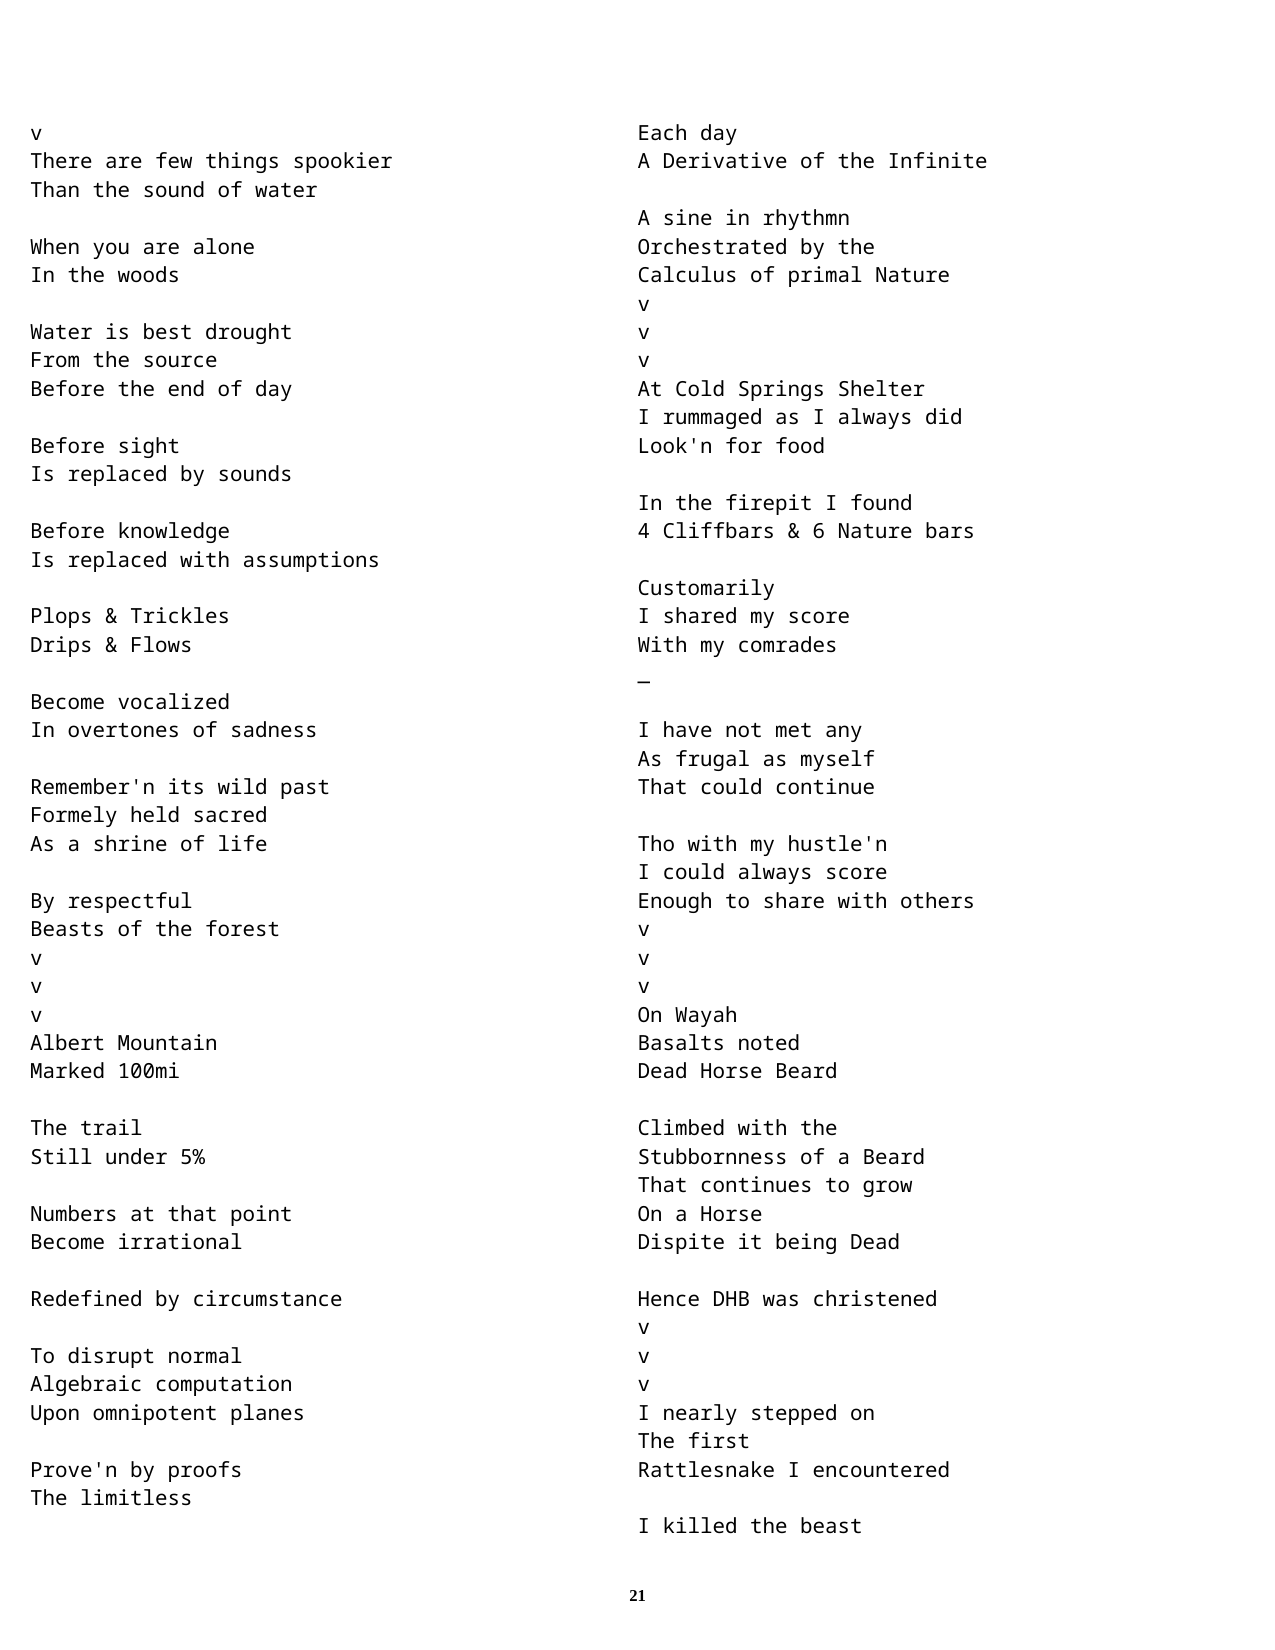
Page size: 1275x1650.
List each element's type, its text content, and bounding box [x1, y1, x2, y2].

text Look'n for food [637, 431, 1245, 459]
text A Derivative of the Infinite [637, 147, 1245, 175]
text With my comrades [637, 630, 1245, 658]
text I rummaged as I always did [637, 402, 1245, 431]
text I could always score [637, 857, 1245, 886]
text v [637, 289, 1245, 317]
text I shared my score [637, 602, 1245, 630]
text Upon omnipotent planes [30, 1398, 637, 1426]
text v [30, 1000, 637, 1028]
text v [30, 971, 637, 1000]
text v [30, 118, 637, 147]
text Than the sound of water [30, 175, 637, 203]
text Calculus of primal Nature [637, 260, 1245, 289]
text Plops & Trickles [30, 602, 637, 630]
text When you are alone [30, 232, 637, 260]
text As a shrine of life [30, 829, 637, 857]
text The first [637, 1426, 1245, 1455]
text _ [637, 658, 1245, 687]
text Dead Horse Beard [637, 1057, 1245, 1085]
text A sine in rhythmn [637, 203, 1245, 232]
text Tho with my hustle'n [637, 829, 1245, 857]
text That continues to grow [637, 1170, 1245, 1199]
text The trail [30, 1113, 637, 1142]
text Basalts noted [637, 1028, 1245, 1057]
text On a Horse [637, 1199, 1245, 1227]
text Before sight [30, 431, 637, 459]
text v [637, 914, 1245, 943]
text To disrupt normal [30, 1341, 637, 1369]
text Drips & Flows [30, 630, 637, 658]
text v [637, 971, 1245, 1000]
text Climbed with the [637, 1113, 1245, 1142]
text Water is best drought [30, 317, 637, 346]
text Beasts of the forest [30, 914, 637, 943]
text Before the end of day [30, 374, 637, 402]
text Rattlesnake I encountered [637, 1455, 1245, 1483]
text At Cold Springs Shelter [637, 374, 1245, 402]
text v [637, 943, 1245, 971]
text In overtones of sadness [30, 715, 637, 744]
text Redefined by circumstance [30, 1284, 637, 1312]
text I nearly stepped on [637, 1398, 1245, 1426]
text v [637, 317, 1245, 346]
text From the source [30, 346, 637, 374]
text Customarily [637, 573, 1245, 602]
text Still under 5% [30, 1142, 637, 1170]
text The limitless [30, 1483, 637, 1512]
text By respectful [30, 886, 637, 914]
text v [637, 1341, 1245, 1369]
text Before knowledge [30, 516, 637, 545]
text Albert Mountain [30, 1028, 637, 1057]
text In the firepit I found [637, 488, 1245, 516]
text Become irrational [30, 1227, 637, 1256]
text Prove'n by proofs [30, 1455, 637, 1483]
text As frugal as myself [637, 744, 1245, 772]
text In the woods [30, 260, 637, 289]
text That could continue [637, 772, 1245, 801]
text v [637, 1312, 1245, 1341]
text v [637, 346, 1245, 374]
text v [30, 943, 637, 971]
text Algebraic computation [30, 1369, 637, 1398]
text Orchestrated by the [637, 232, 1245, 260]
text On Wayah [637, 1000, 1245, 1028]
text I killed the beast [637, 1512, 1245, 1540]
text 4 Cliffbars & 6 Nature bars [637, 516, 1245, 545]
text Marked 100mi [30, 1057, 637, 1085]
text v [637, 1369, 1245, 1398]
text Remember'n its wild past [30, 772, 637, 801]
text Numbers at that point [30, 1199, 637, 1227]
text Dispite it being Dead [637, 1227, 1245, 1256]
text I have not met any [637, 715, 1245, 744]
text Become vocalized [30, 687, 637, 715]
text Stubbornness of a Beard [637, 1142, 1245, 1170]
text Formely held sacred [30, 801, 637, 829]
text Each day [637, 118, 1245, 147]
text Is replaced with assumptions [30, 545, 637, 573]
text Hence DHB was christened [637, 1284, 1245, 1312]
text Is replaced by sounds [30, 459, 637, 488]
text Enough to share with others [637, 886, 1245, 914]
text There are few things spookier [30, 147, 637, 175]
